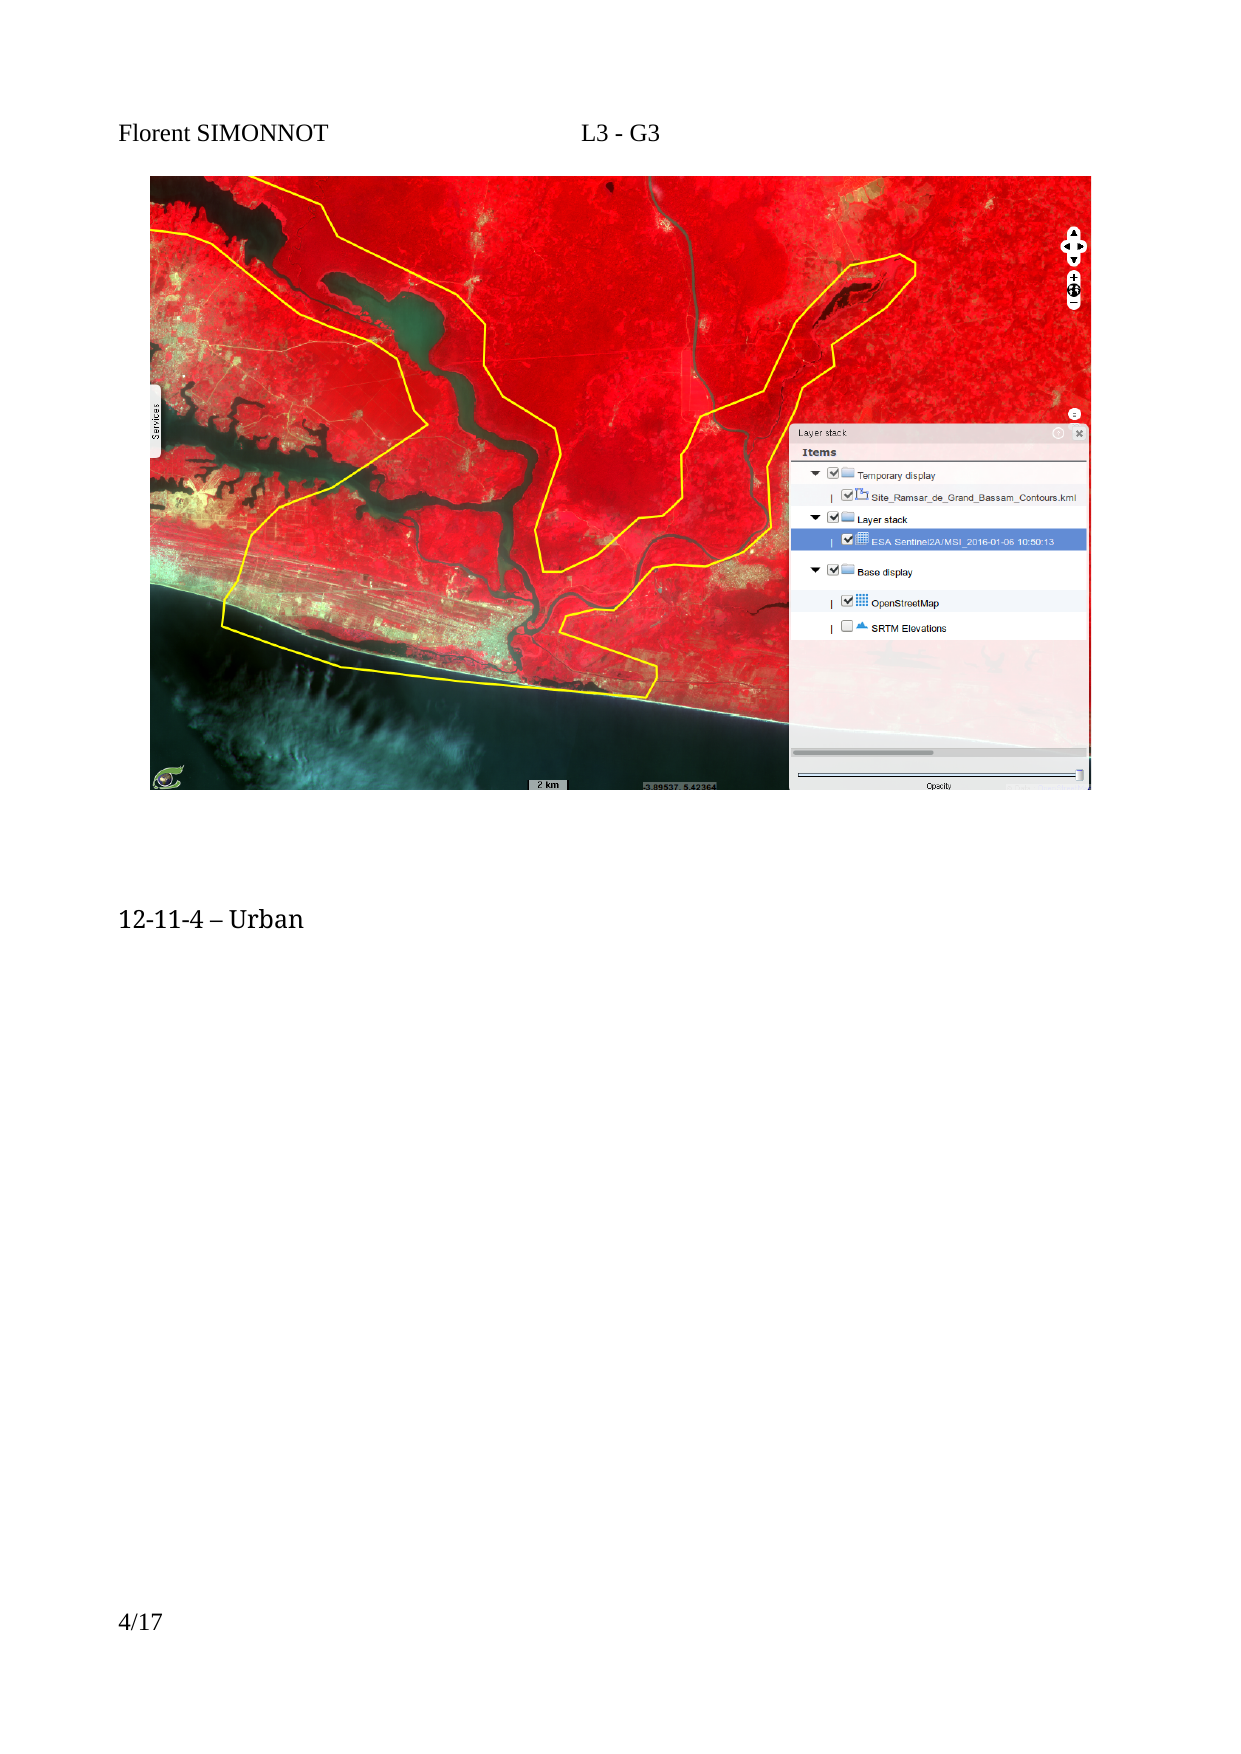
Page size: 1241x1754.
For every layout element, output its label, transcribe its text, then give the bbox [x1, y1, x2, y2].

picture [150, 176, 1092, 790]
text 12-11-4 – Urban [118, 902, 1123, 936]
